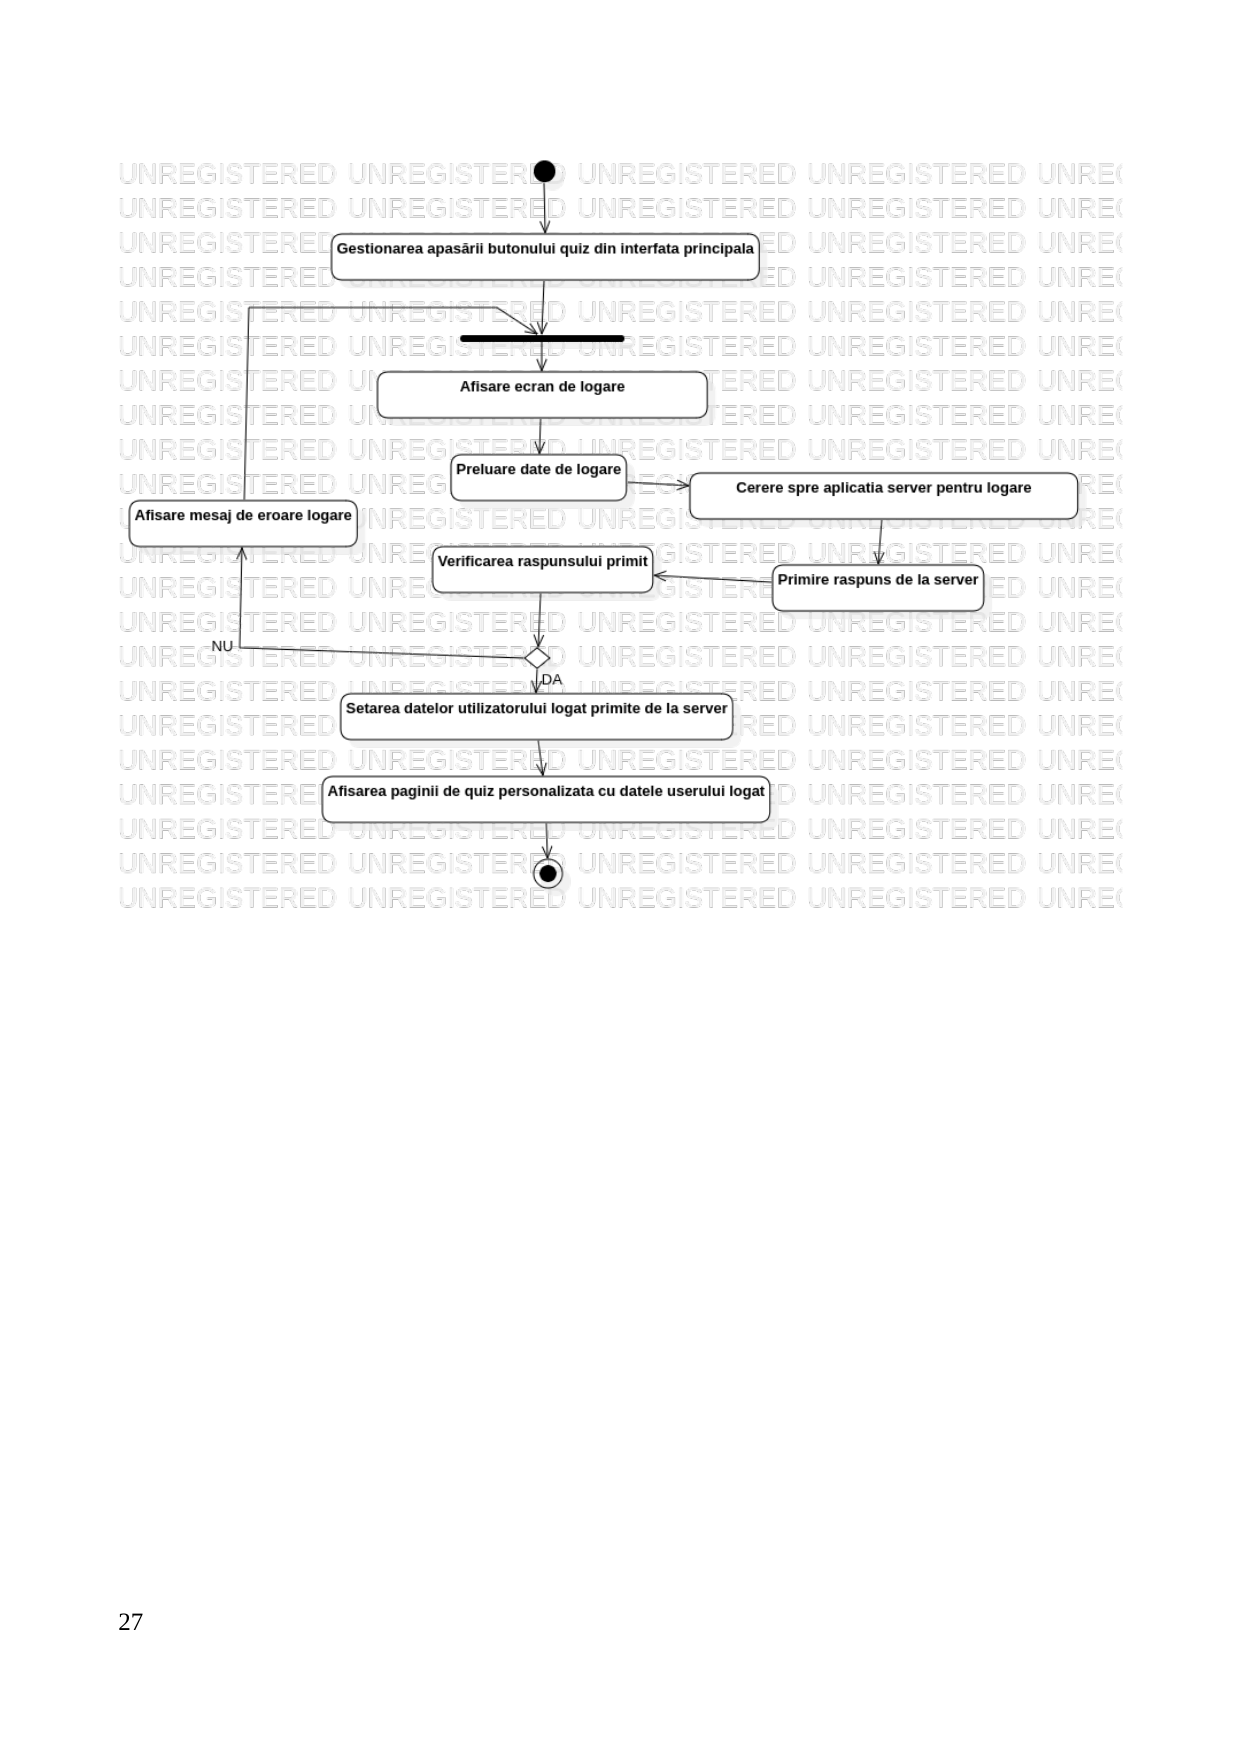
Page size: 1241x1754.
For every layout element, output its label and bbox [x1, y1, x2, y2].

picture [118, 150, 1123, 934]
